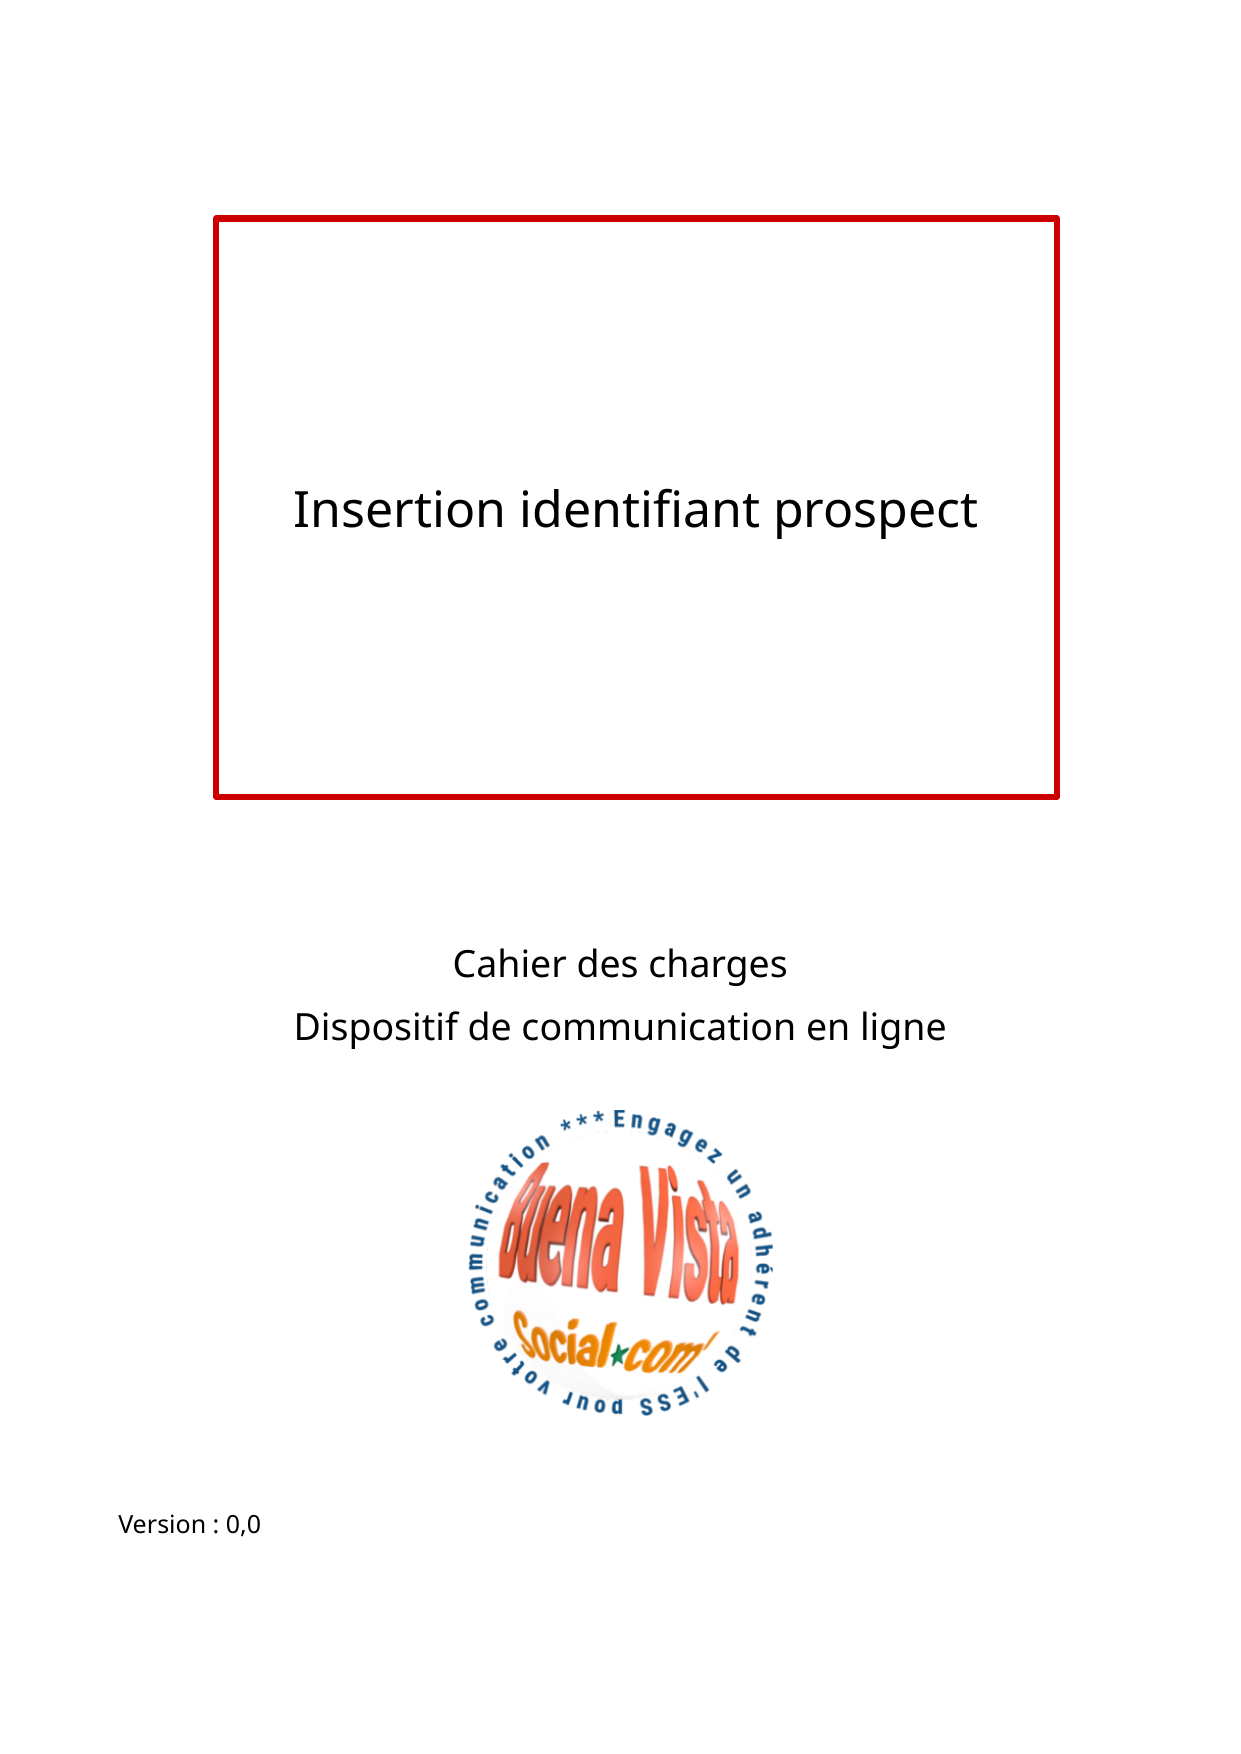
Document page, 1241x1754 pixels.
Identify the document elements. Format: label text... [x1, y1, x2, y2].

picture [467, 1110, 773, 1416]
subtitle Dispositif de communication en ligne [118, 1000, 1122, 1051]
subtitle Cahier des charges [118, 937, 1122, 988]
text Version : 0,0 [118, 1507, 1122, 1541]
